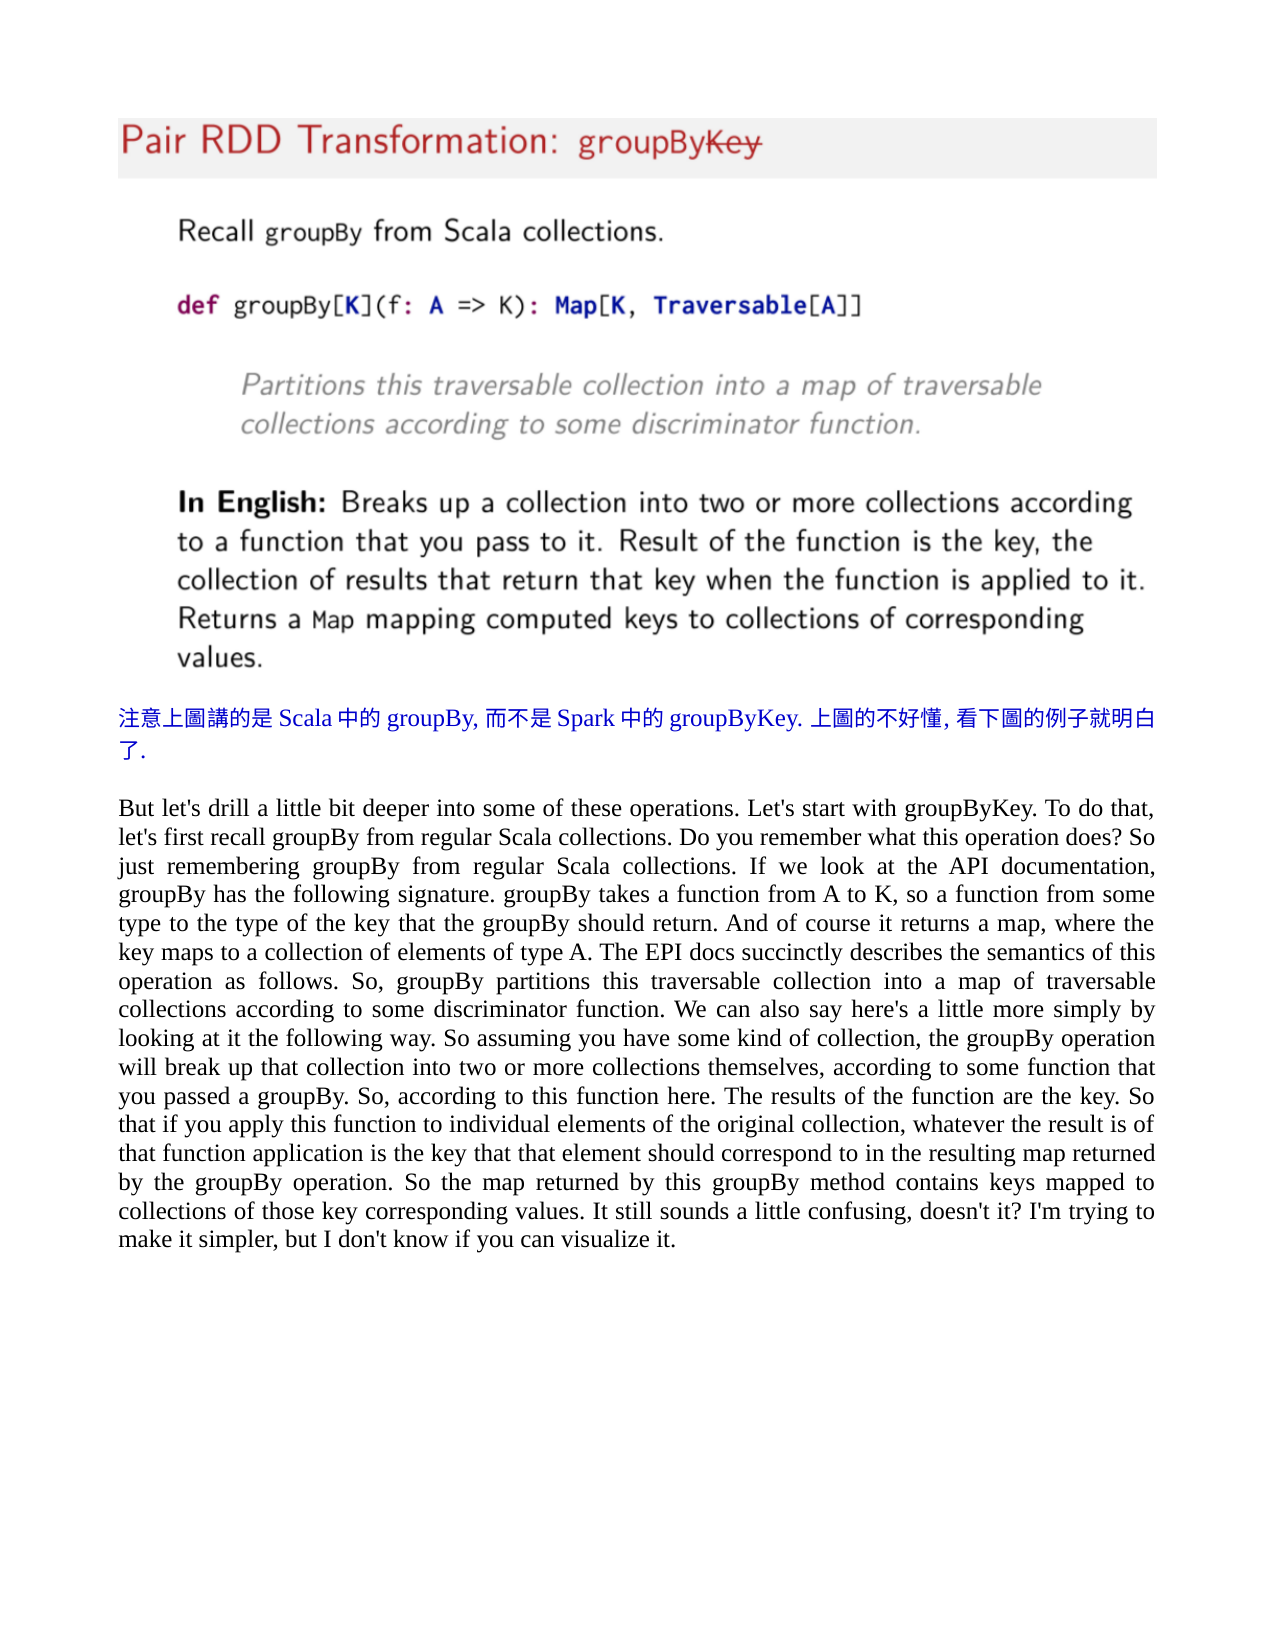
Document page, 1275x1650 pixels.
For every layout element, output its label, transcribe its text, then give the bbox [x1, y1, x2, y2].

picture [118, 118, 1157, 673]
text 注意上圖講的是Scala中的groupBy, 而不是Spark中的groupByKey. 上圖的不好懂, 看下圖的例子就明白了. [118, 701, 1157, 764]
text But let's drill a little bit deeper into some of these operations. Let's start with groupByKey. To do that, let's first recall groupBy from regular Scala collections. Do you remember what this operation does? So just remembering groupBy from regular Scala collections. If we look at the API documentation, groupBy has the following signature. groupBy takes a function from A to K, so a function from some type to the type of the key that the groupBy should return. And of course it returns a map, where the key maps to a collection of elements of type A. The EPI docs succinctly describes the semantics of this operation as follows. So, groupBy partitions this traversable collection into a map of traversable collections according to some discriminator function. We can also say here's a little more simply by looking at it the following way. So assuming you have some kind of collection, the groupBy operation will break up that collection into two or more collections themselves, according to some function that you passed a groupBy. So, according to this function here. The results of the function are the key. So that if you apply this function to individual elements of the original collection, whatever the result is of that function application is the key that that element should correspond to in the resulting map returned by the groupBy operation. So the map returned by this groupBy method contains keys mapped to collections of those key corresponding values. It still sounds a little confusing, doesn't it? I'm trying to make it simpler, but I don't know if you can visualize it. [118, 793, 1157, 1253]
